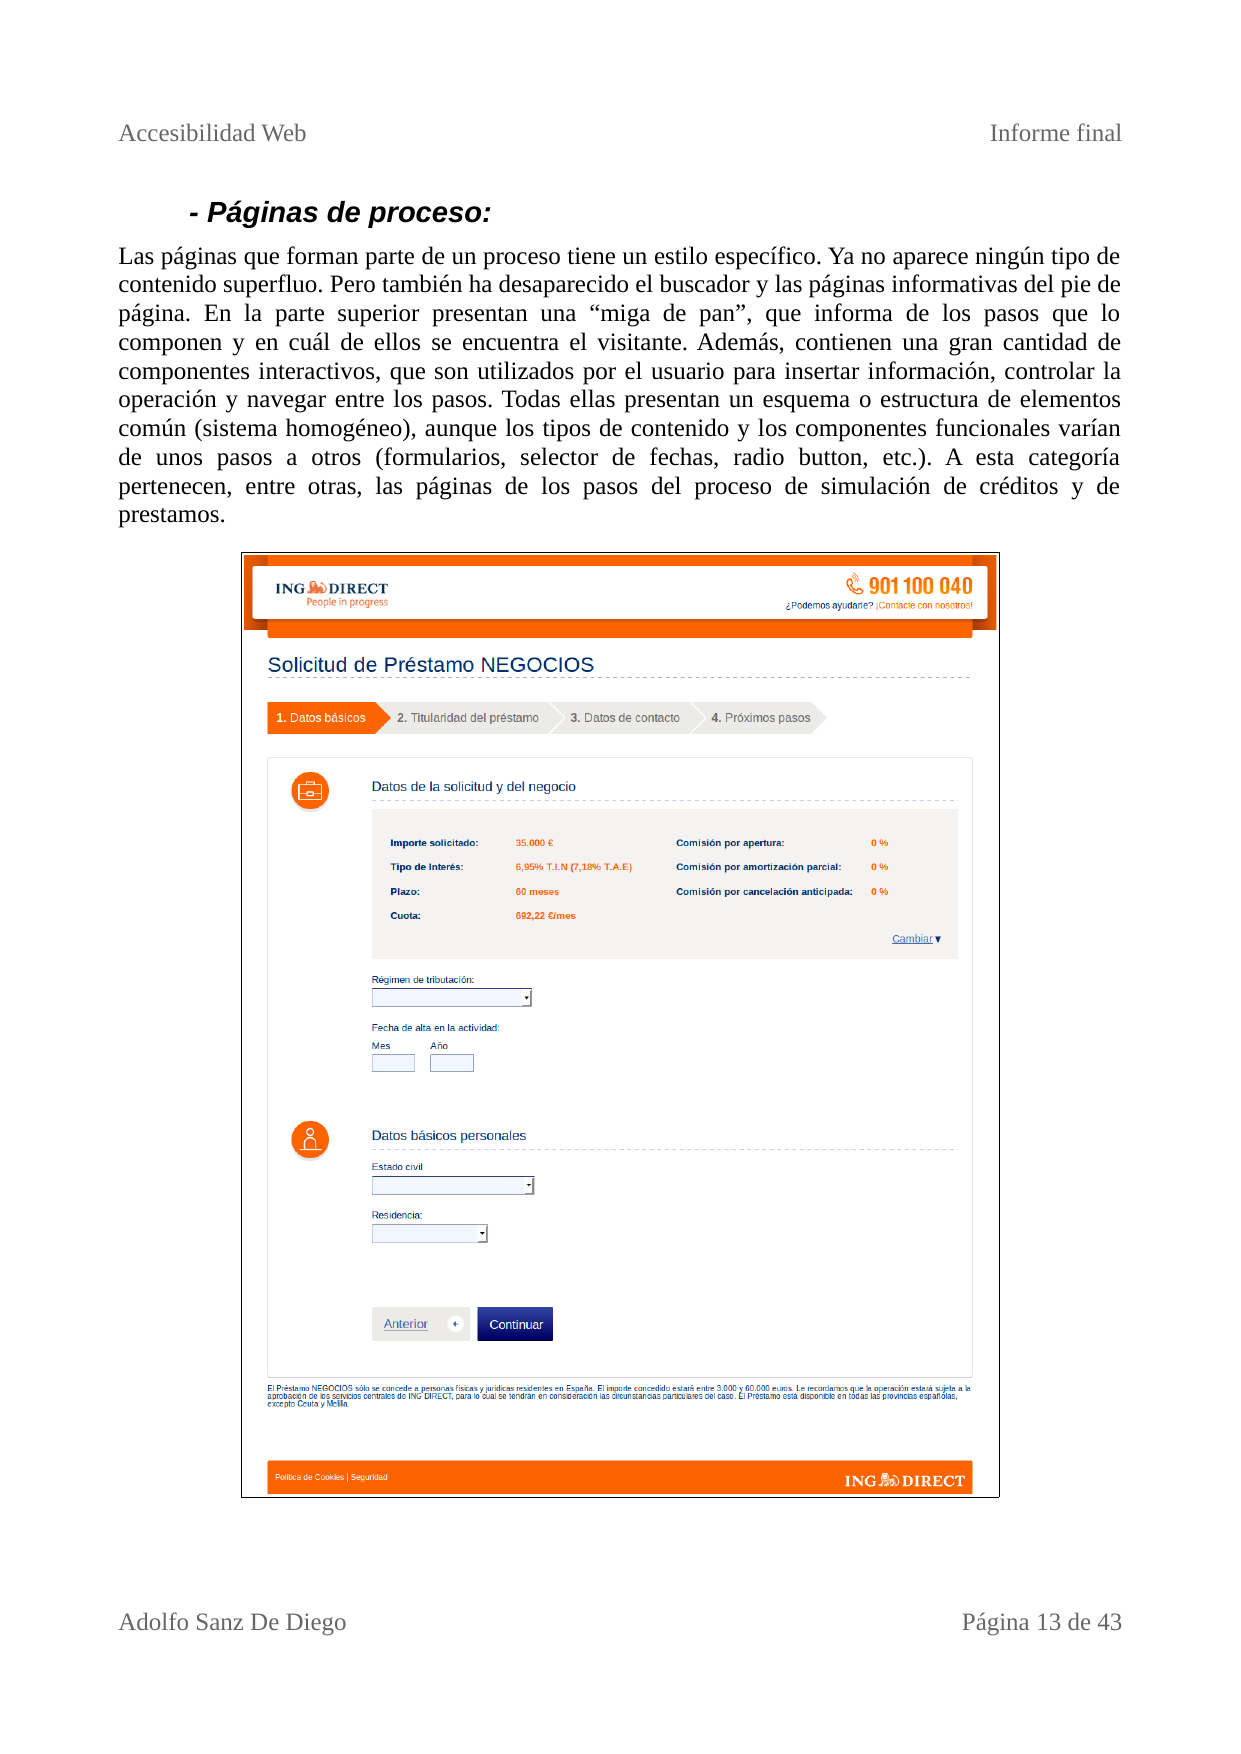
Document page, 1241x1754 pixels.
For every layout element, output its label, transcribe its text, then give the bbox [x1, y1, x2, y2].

picture [244, 555, 997, 1494]
text Las páginas que forman parte de un proceso tiene un estilo específico. Ya no aparece ningún tipo de contenido superfluo. Pero también ha desaparecido el buscador y las páginas informativas del pie de página. En la parte superior presentan una “miga de pan”, que informa de los pasos que lo componen y en cuál de ellos se encuentra el visitante. Además, contienen una gran cantidad de componentes interactivos, que son utilizados por el usuario para insertar información, controlar la operación y navegar entre los pasos. Todas ellas presentan un esquema o estructura de elementos común (sistema homogéneo), aunque los tipos de contenido y los componentes funcionales varían de unos pasos a otros (formularios, selector de fechas, radio button, etc.). A esta categoría pertenecen, entre otras, las páginas de los pasos del proceso de simulación de créditos y de prestamos. [118, 241, 1122, 528]
subtitle Páginas de proceso: [189, 196, 1122, 229]
